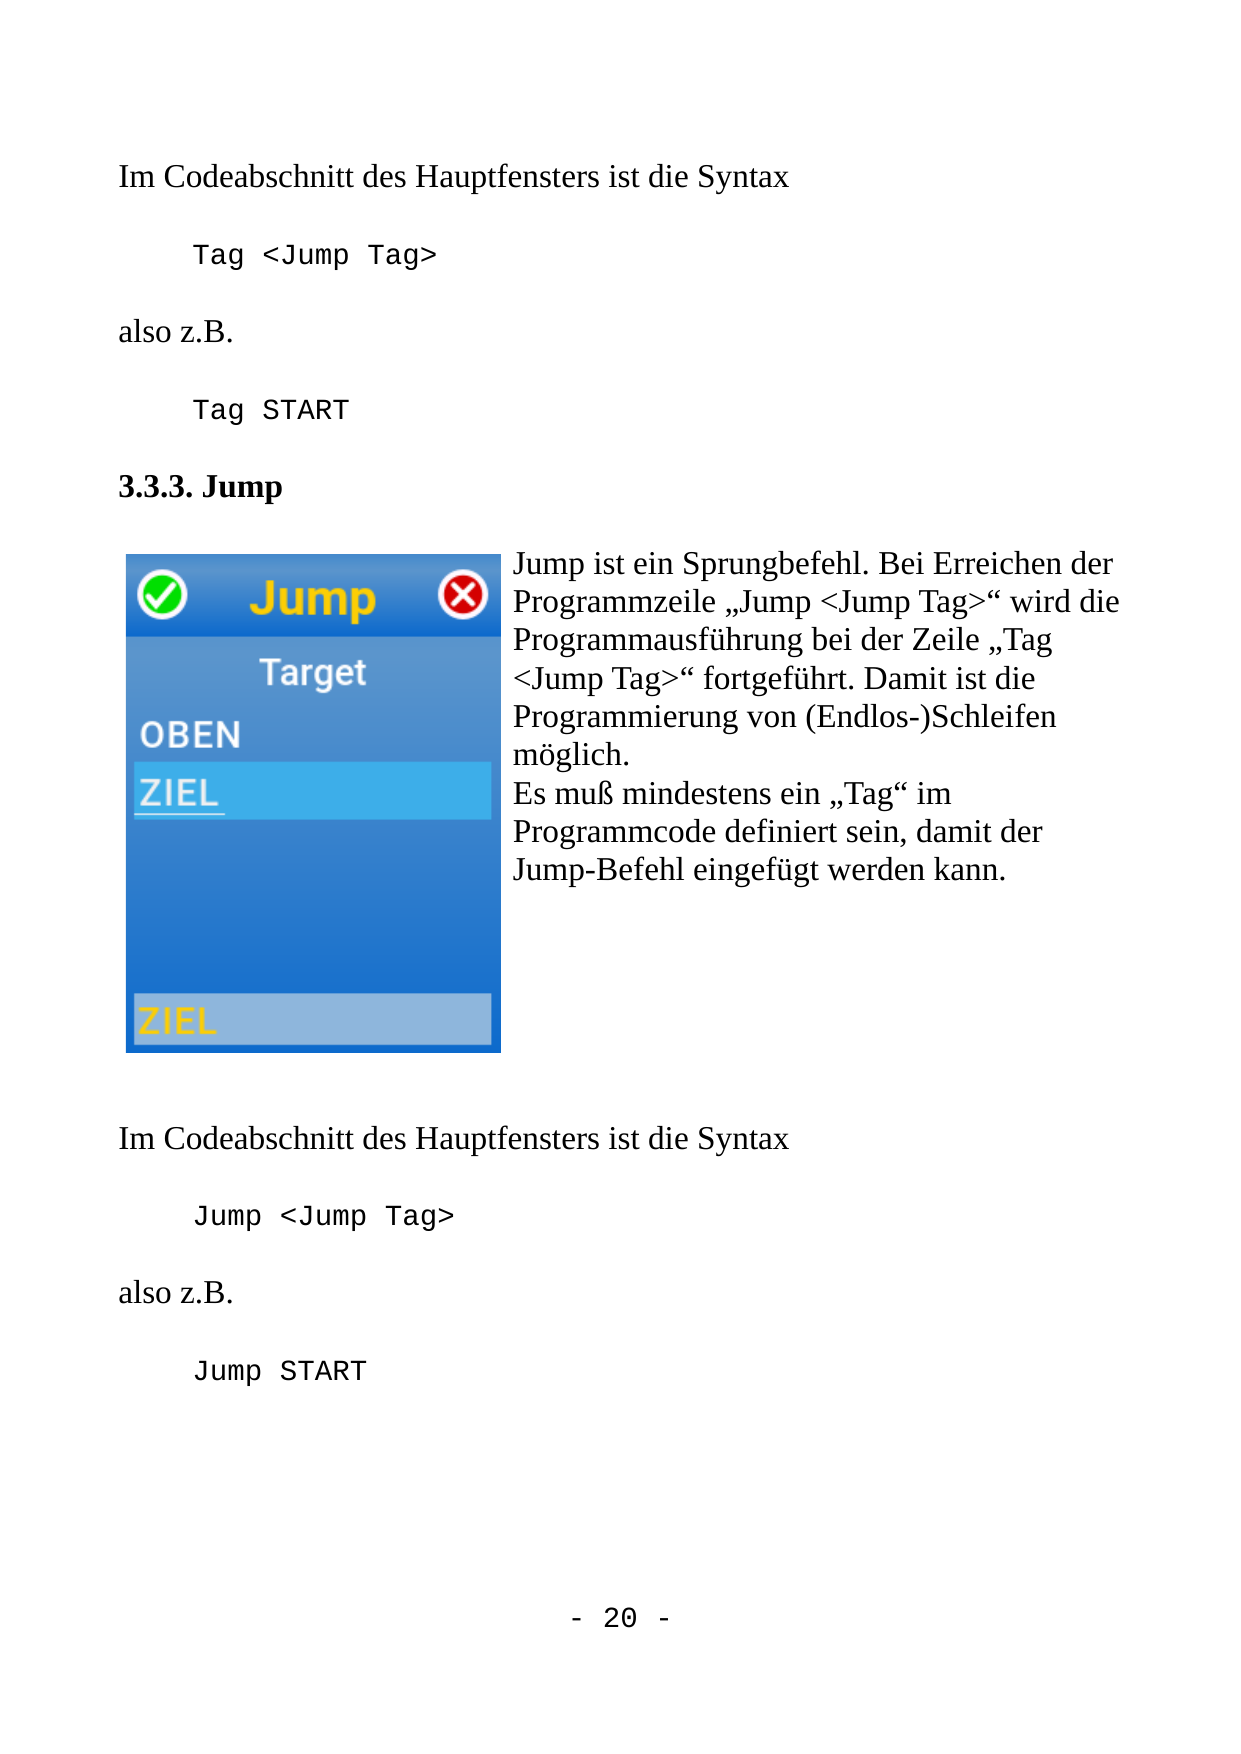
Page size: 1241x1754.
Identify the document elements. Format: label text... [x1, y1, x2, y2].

text also z.B. [118, 311, 1122, 350]
text Jump ist ein Sprungbefehl. Bei Erreichen der Programmzeile „Jump <Jump Tag>“ wird die Programmausführung bei der Zeile „Tag <Jump Tag>“ fortgeführt. Damit ist die Programmierung von (Endlos-)Schleifen möglich. [118, 543, 1122, 773]
text also z.B. [118, 1273, 1122, 1311]
text Es muß mindestens ein „Tag“ im Programmcode definiert sein, damit der Jump-Befehl eingefügt werden kann. [501, 773, 1122, 888]
text Im Codeabschnitt des Hauptfensters ist die Syntax [118, 1118, 1122, 1156]
text Tag START [118, 388, 1122, 428]
text Jump <Jump Tag> [118, 1194, 1122, 1234]
text Im Codeabschnitt des Hauptfensters ist die Syntax [118, 156, 1122, 195]
picture [125, 554, 501, 1053]
text 3.3.3. Jump [118, 466, 1122, 504]
text Tag <Jump Tag> [118, 233, 1122, 273]
text Jump START [118, 1349, 1122, 1389]
